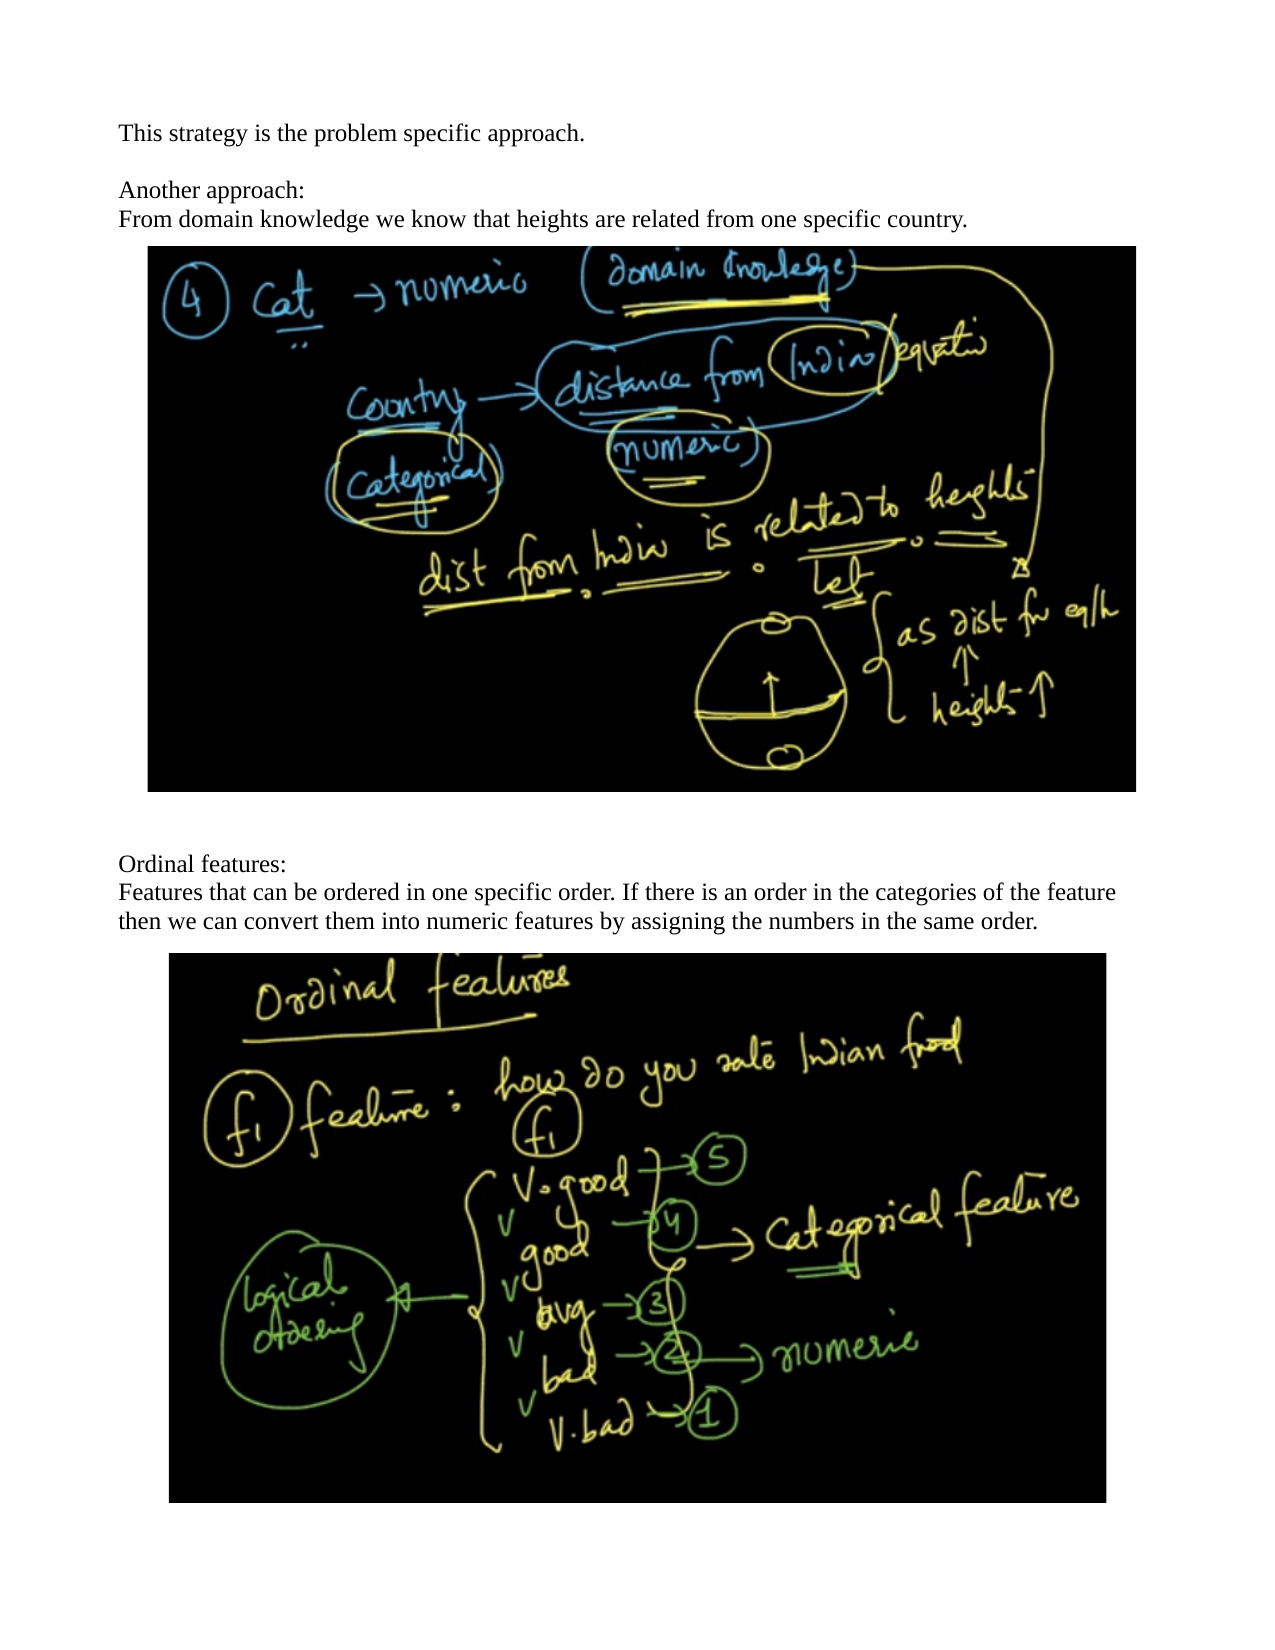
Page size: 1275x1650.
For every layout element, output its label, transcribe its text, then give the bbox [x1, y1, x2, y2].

text From domain knowledge we know that heights are related from one specific country. [118, 204, 1157, 233]
text This strategy is the problem specific approach. [118, 118, 1157, 147]
picture [168, 953, 1107, 1503]
text Ordinal features: [118, 849, 1157, 877]
text Another approach: [118, 176, 1157, 204]
picture [147, 246, 1137, 792]
text Features that can be ordered in one specific order. If there is an order in the categories of the feature then we can convert them into numeric features by assigning the numbers in the same order. [118, 877, 1157, 935]
